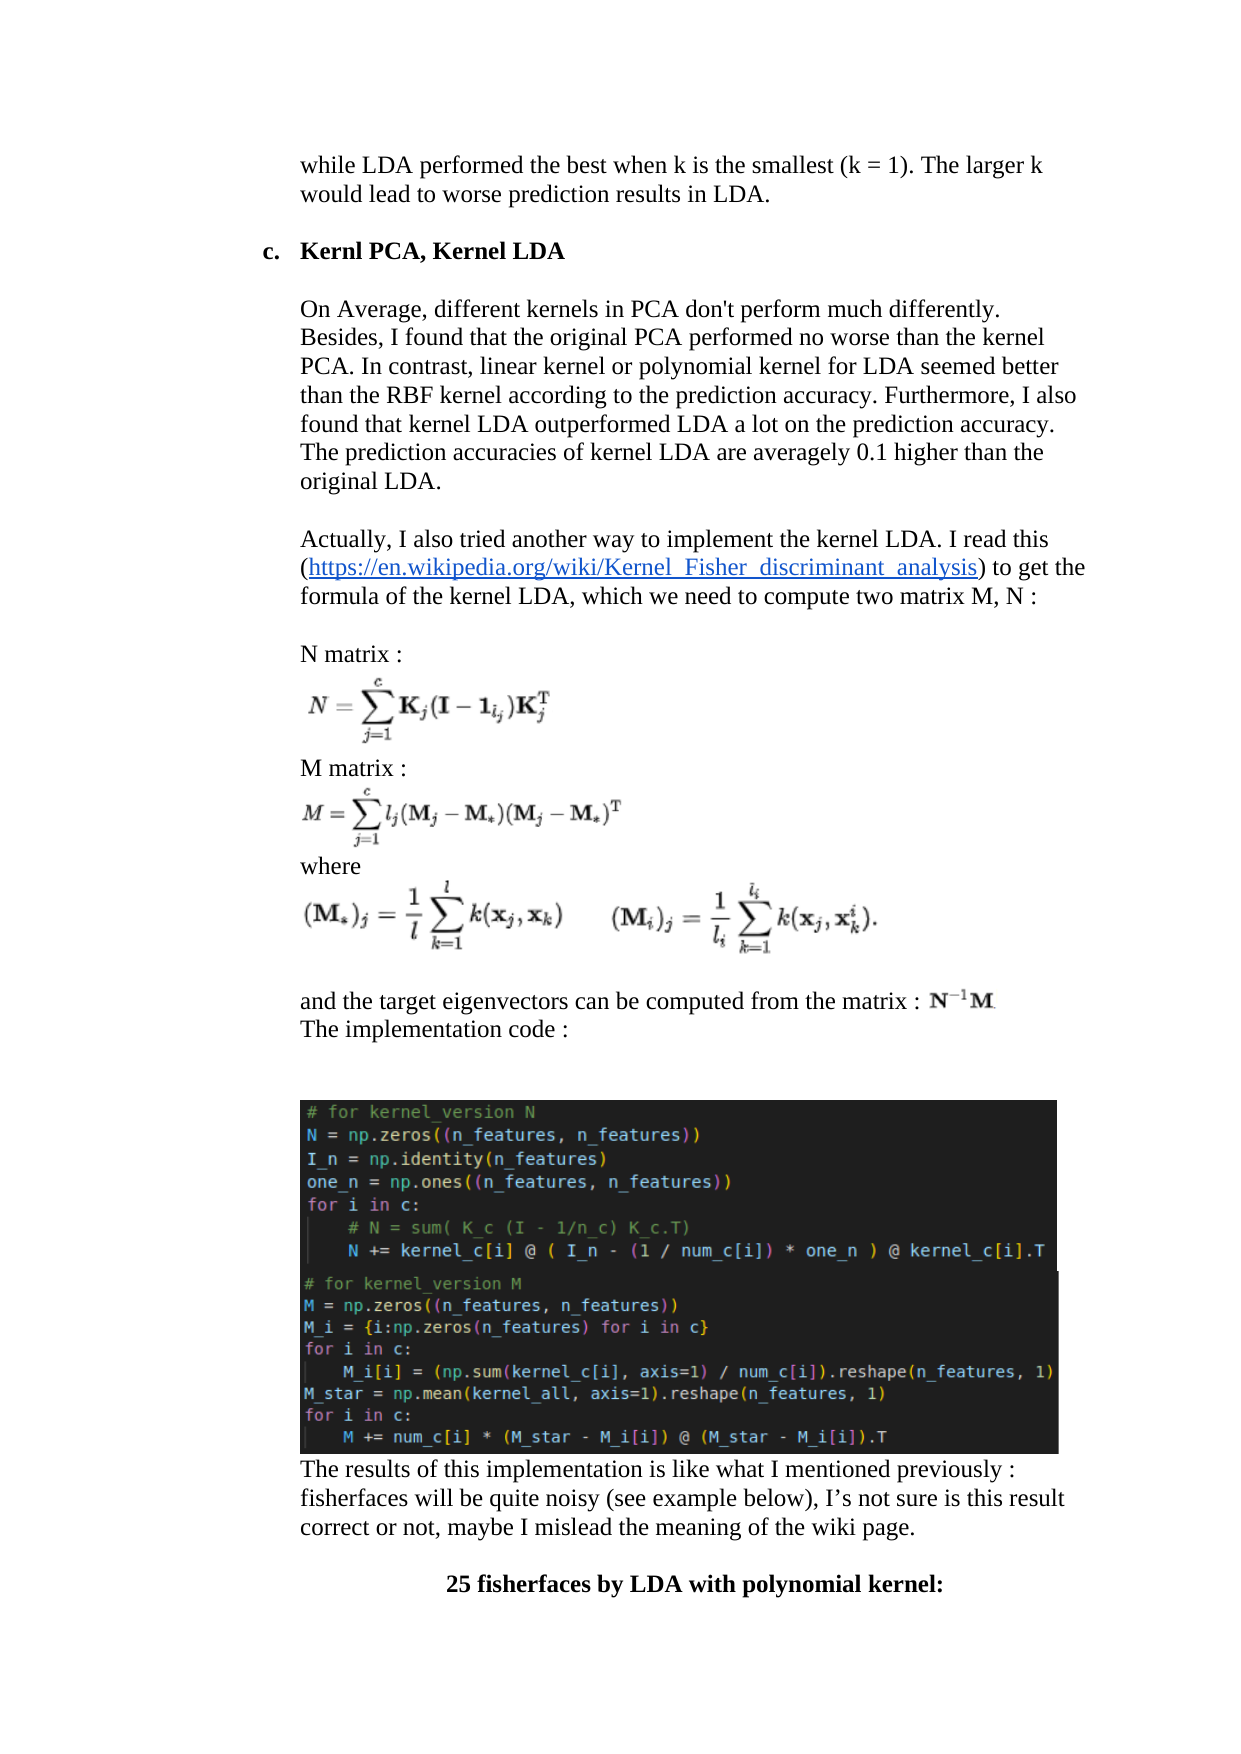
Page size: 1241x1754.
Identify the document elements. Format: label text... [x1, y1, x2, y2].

text Besides, I found that the original PCA performed no worse than the kernel [225, 322, 1090, 351]
text fisherfaces will be quite noisy (see example below), I’s not sure is this result [225, 1483, 1090, 1512]
picture [300, 667, 553, 753]
text N matrix : [225, 639, 1090, 667]
text The results of this implementation is like what I mentioned previously : [225, 1454, 1090, 1483]
text formula of the kernel LDA, which we need to compute two matrix M, N : [225, 581, 1090, 610]
picture [300, 781, 626, 852]
text found that kernel LDA outperformed LDA a lot on the prediction accuracy. [225, 409, 1090, 437]
text where [225, 851, 1090, 880]
text The implementation code : [225, 1014, 1090, 1043]
picture [300, 880, 564, 957]
text PCA. In contrast, linear kernel or polynomial kernel for LDA seemed better [225, 351, 1090, 380]
text The prediction accuracies of kernel LDA are averagely 0.1 higher than the [225, 437, 1090, 466]
text while LDA performed the best when k is the smallest (k = 1). The larger k [225, 150, 1090, 179]
text than the RBF kernel according to the prediction accuracy. Furthermore, I also [225, 380, 1090, 409]
text and the target eigenvectors can be computed from the matrix : [225, 986, 926, 1014]
picture [300, 1100, 1059, 1454]
list Kernl PCA, Kernel LDA [262, 236, 1090, 265]
text On Average, different kernels in PCA don't perform much differently. [150, 294, 1090, 322]
text original LDA. [225, 466, 1090, 495]
text 25 fisherfaces by LDA with polynomial kernel: [225, 1569, 1090, 1598]
picture [606, 876, 879, 962]
text would lead to worse prediction results in LDA. [225, 179, 1090, 207]
text [998, 986, 1090, 1014]
text (https://en.wikipedia.org/wiki/Kernel_Fisher_discriminant_analysis) to get the [225, 552, 1090, 581]
text correct or not, maybe I mislead the meaning of the wiki page. [225, 1512, 1090, 1540]
picture [926, 982, 998, 1018]
text Actually, I also tried another way to implement the kernel LDA. I read this [225, 524, 1090, 552]
text M matrix : [225, 753, 1090, 782]
